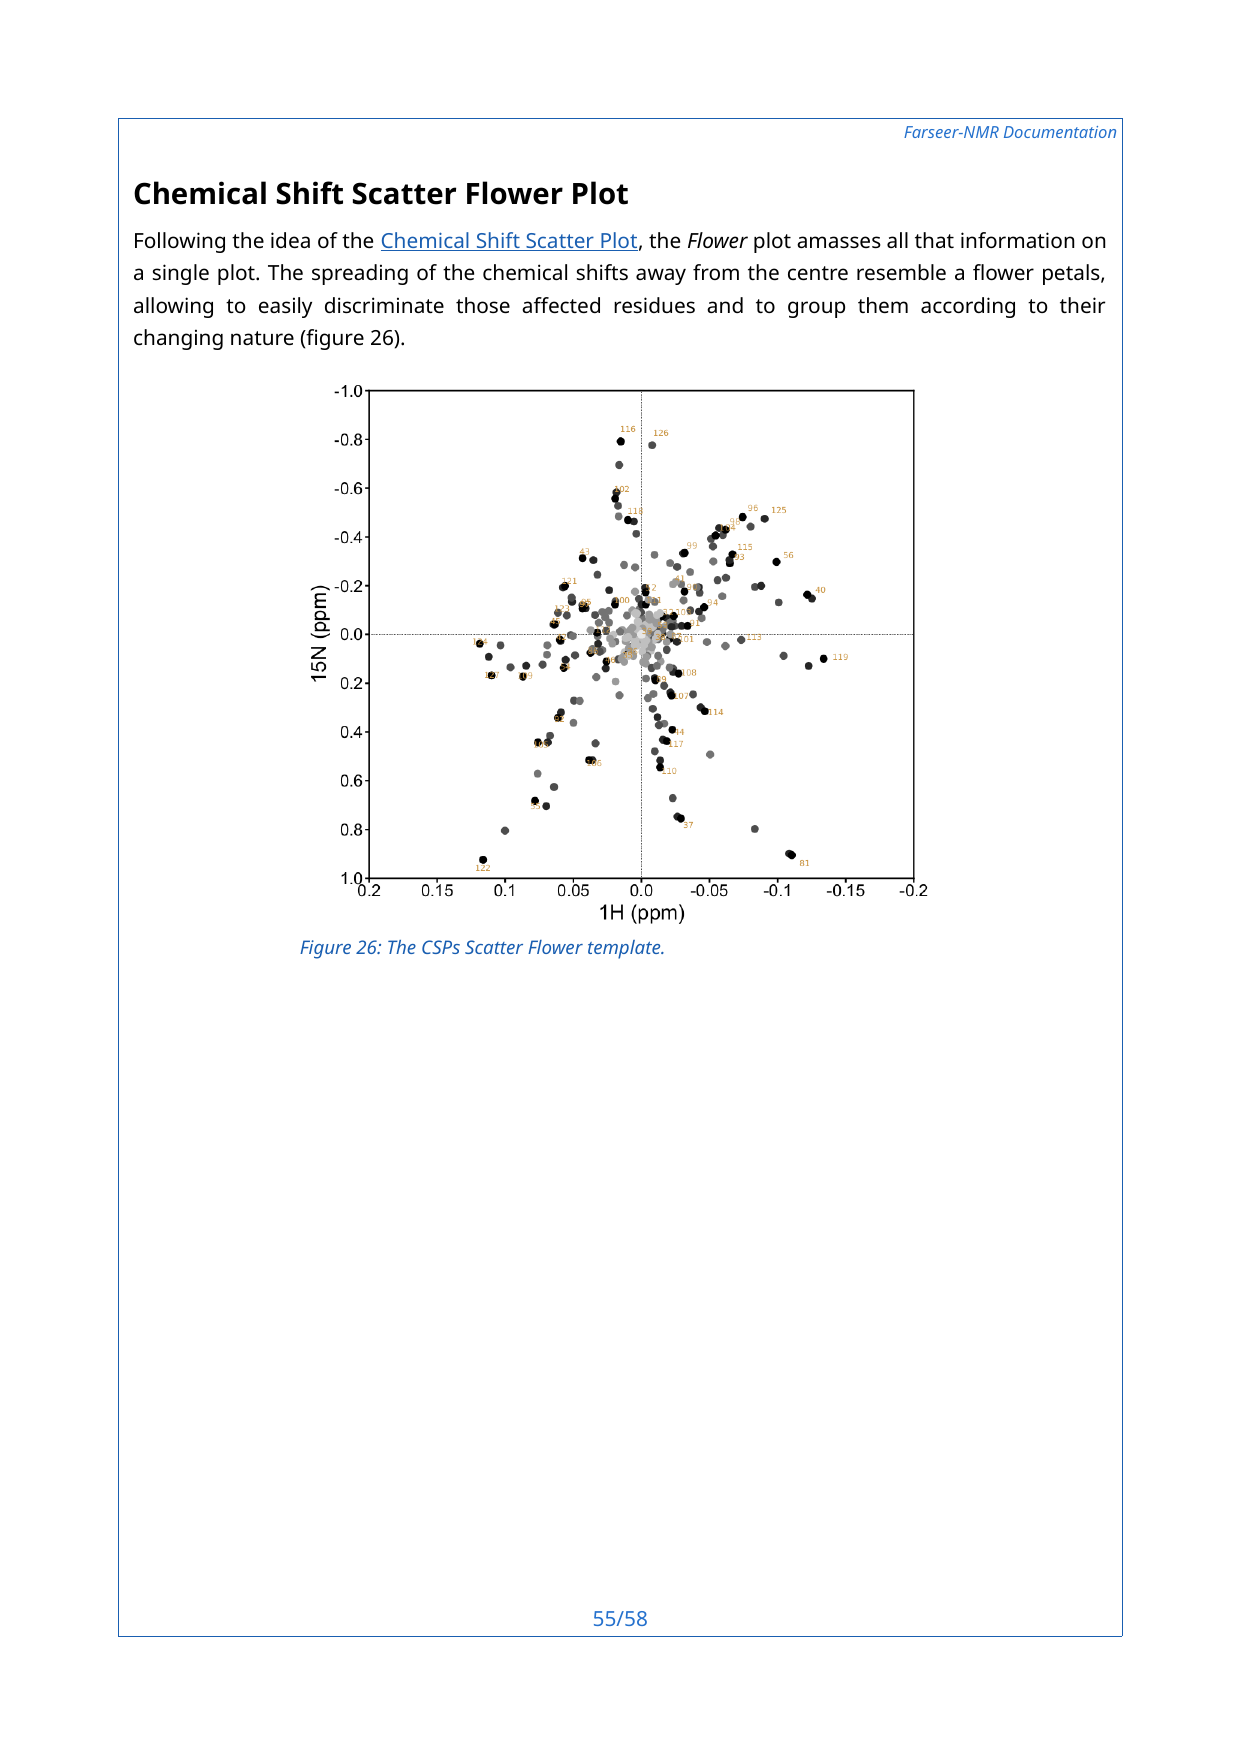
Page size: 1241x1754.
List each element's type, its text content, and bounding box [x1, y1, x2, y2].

picture [299, 370, 941, 929]
text Following the idea of the Chemical Shift Scatter Plot, the Flower plot amasses all that information on a single plot. The spreading of the chemical shifts away from the centre resemble a flower petals, allowing to easily discriminate those affected residues and to group them according to their changing nature (figure 26). [133, 226, 1107, 352]
text Figure 26: The CSPs Scatter Flower template. [299, 929, 941, 959]
subtitle Chemical Shift Scatter Flower Plot [133, 173, 1119, 213]
